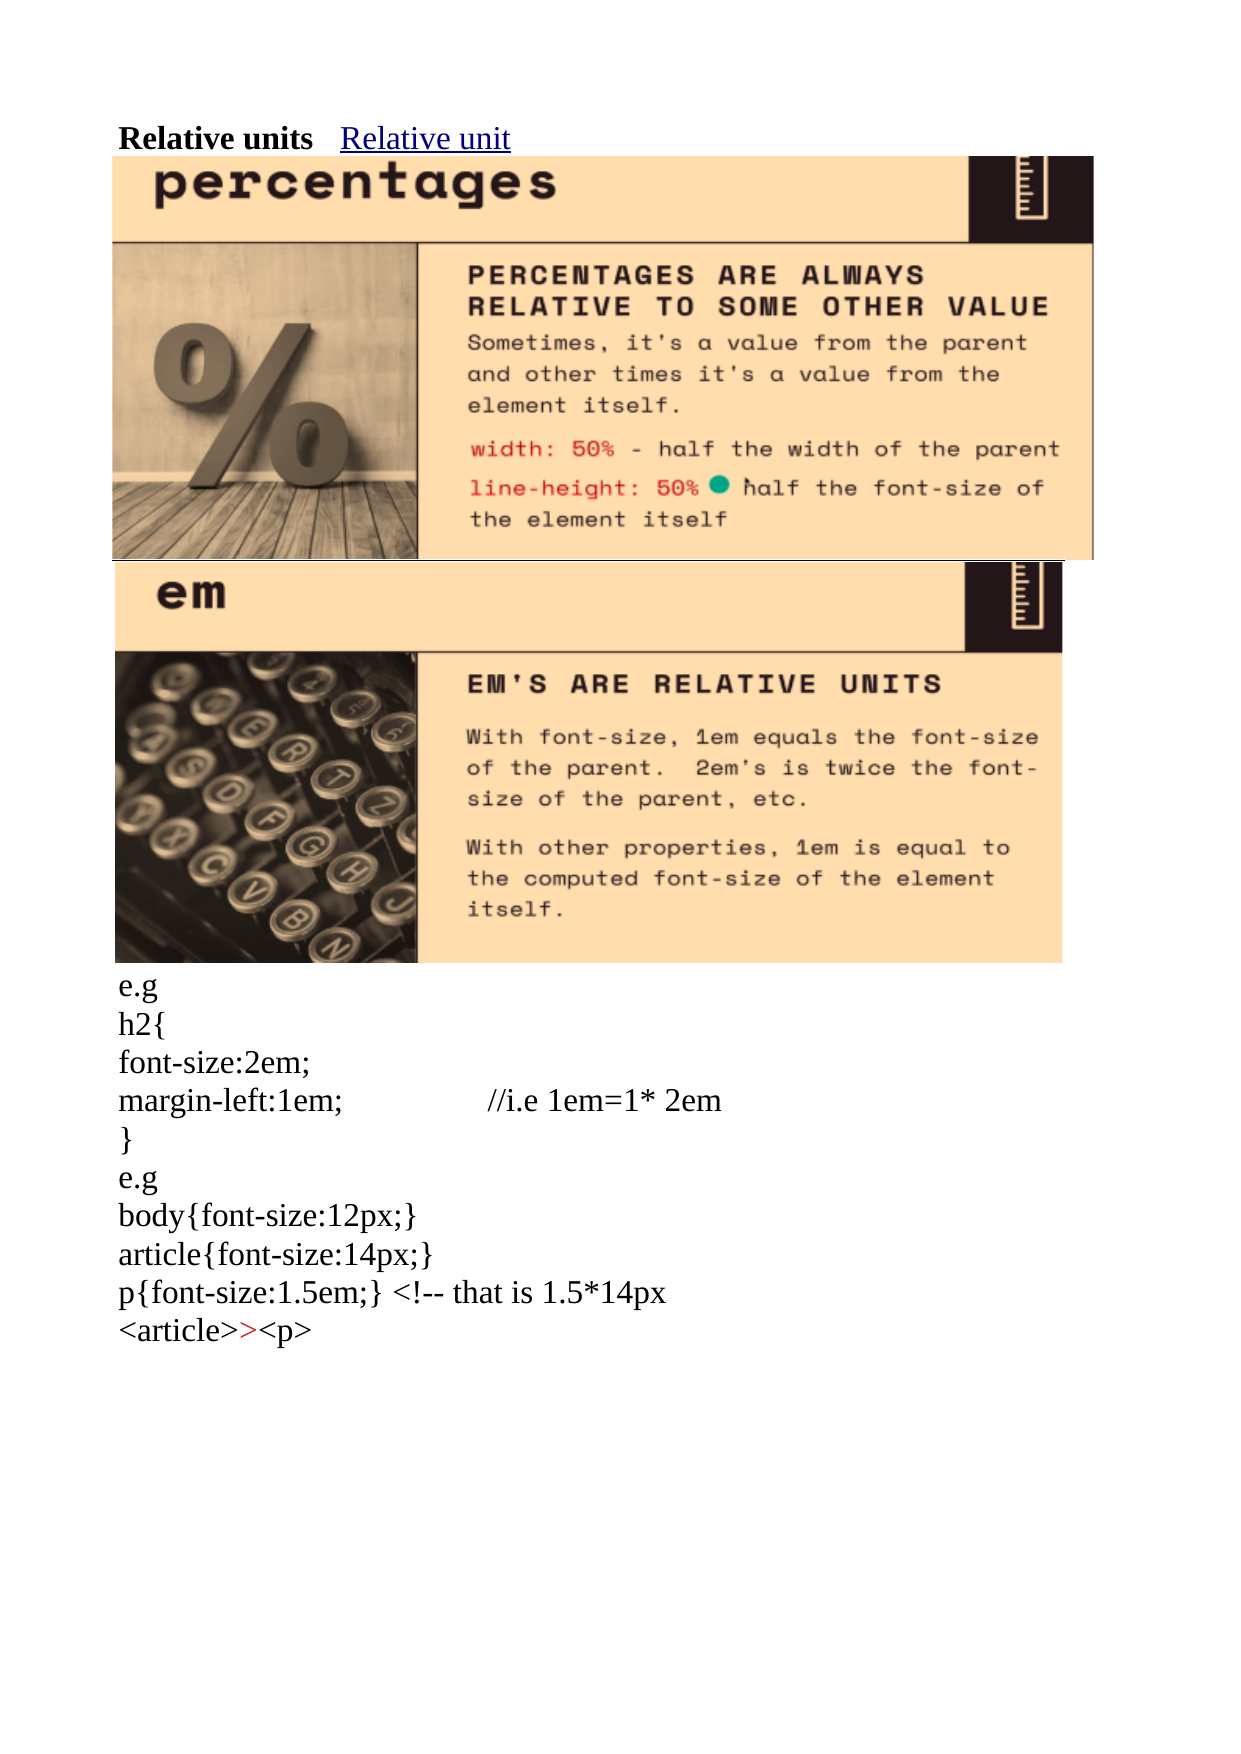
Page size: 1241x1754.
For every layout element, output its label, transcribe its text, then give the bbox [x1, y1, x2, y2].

text } [118, 1119, 1122, 1157]
text p{font-size:1.5em;} <!-- that is 1.5*14px [118, 1272, 1122, 1311]
text body{font-size:12px;} [118, 1196, 1122, 1234]
text e.g [112, 156, 1122, 1004]
text e.g [118, 1157, 1122, 1196]
text margin-left:1em; //i.e 1em=1* 2em [118, 1081, 1122, 1119]
text article{font-size:14px;} [118, 1234, 1122, 1272]
text <article>><p> [118, 1311, 1122, 1349]
text font-size:2em; [118, 1042, 1122, 1081]
text h2{ [118, 1004, 1122, 1042]
text Relative units Relative unit [118, 118, 1122, 156]
picture [112, 156, 1094, 560]
picture [115, 562, 1063, 963]
